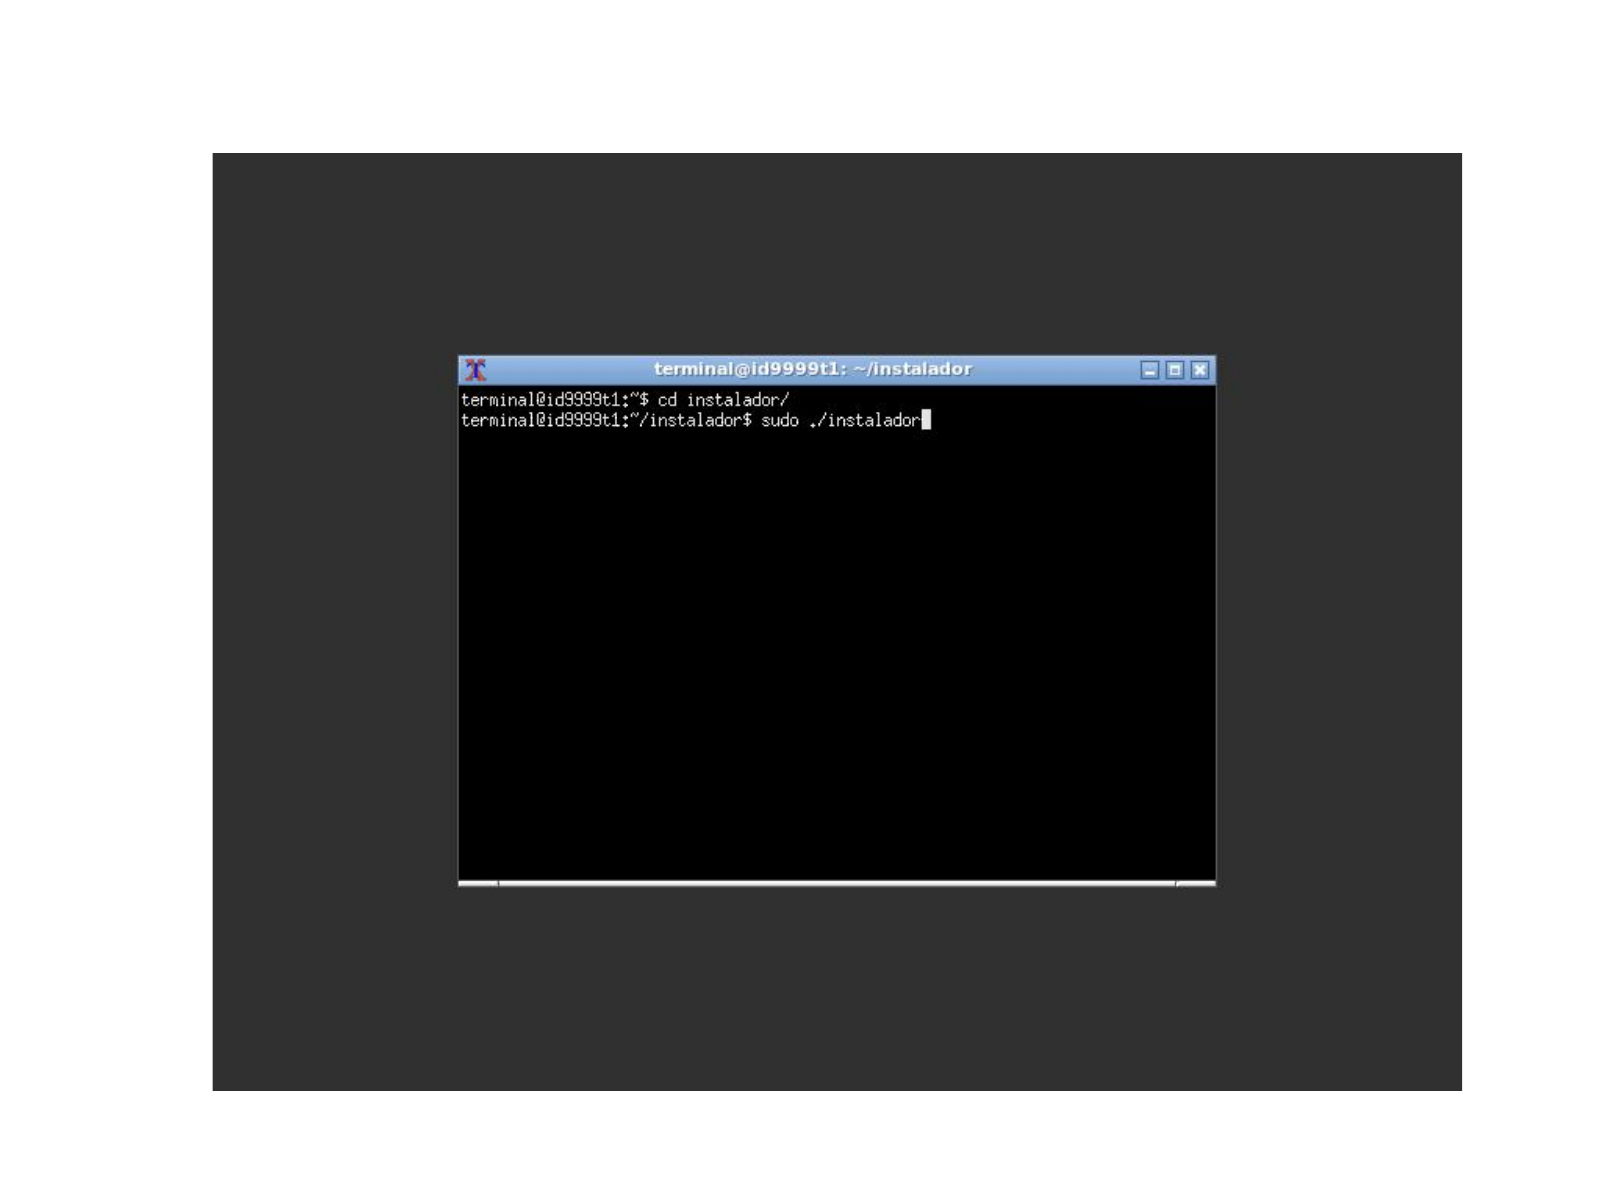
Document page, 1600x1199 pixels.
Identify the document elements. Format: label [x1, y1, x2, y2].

picture [212, 153, 1463, 1091]
